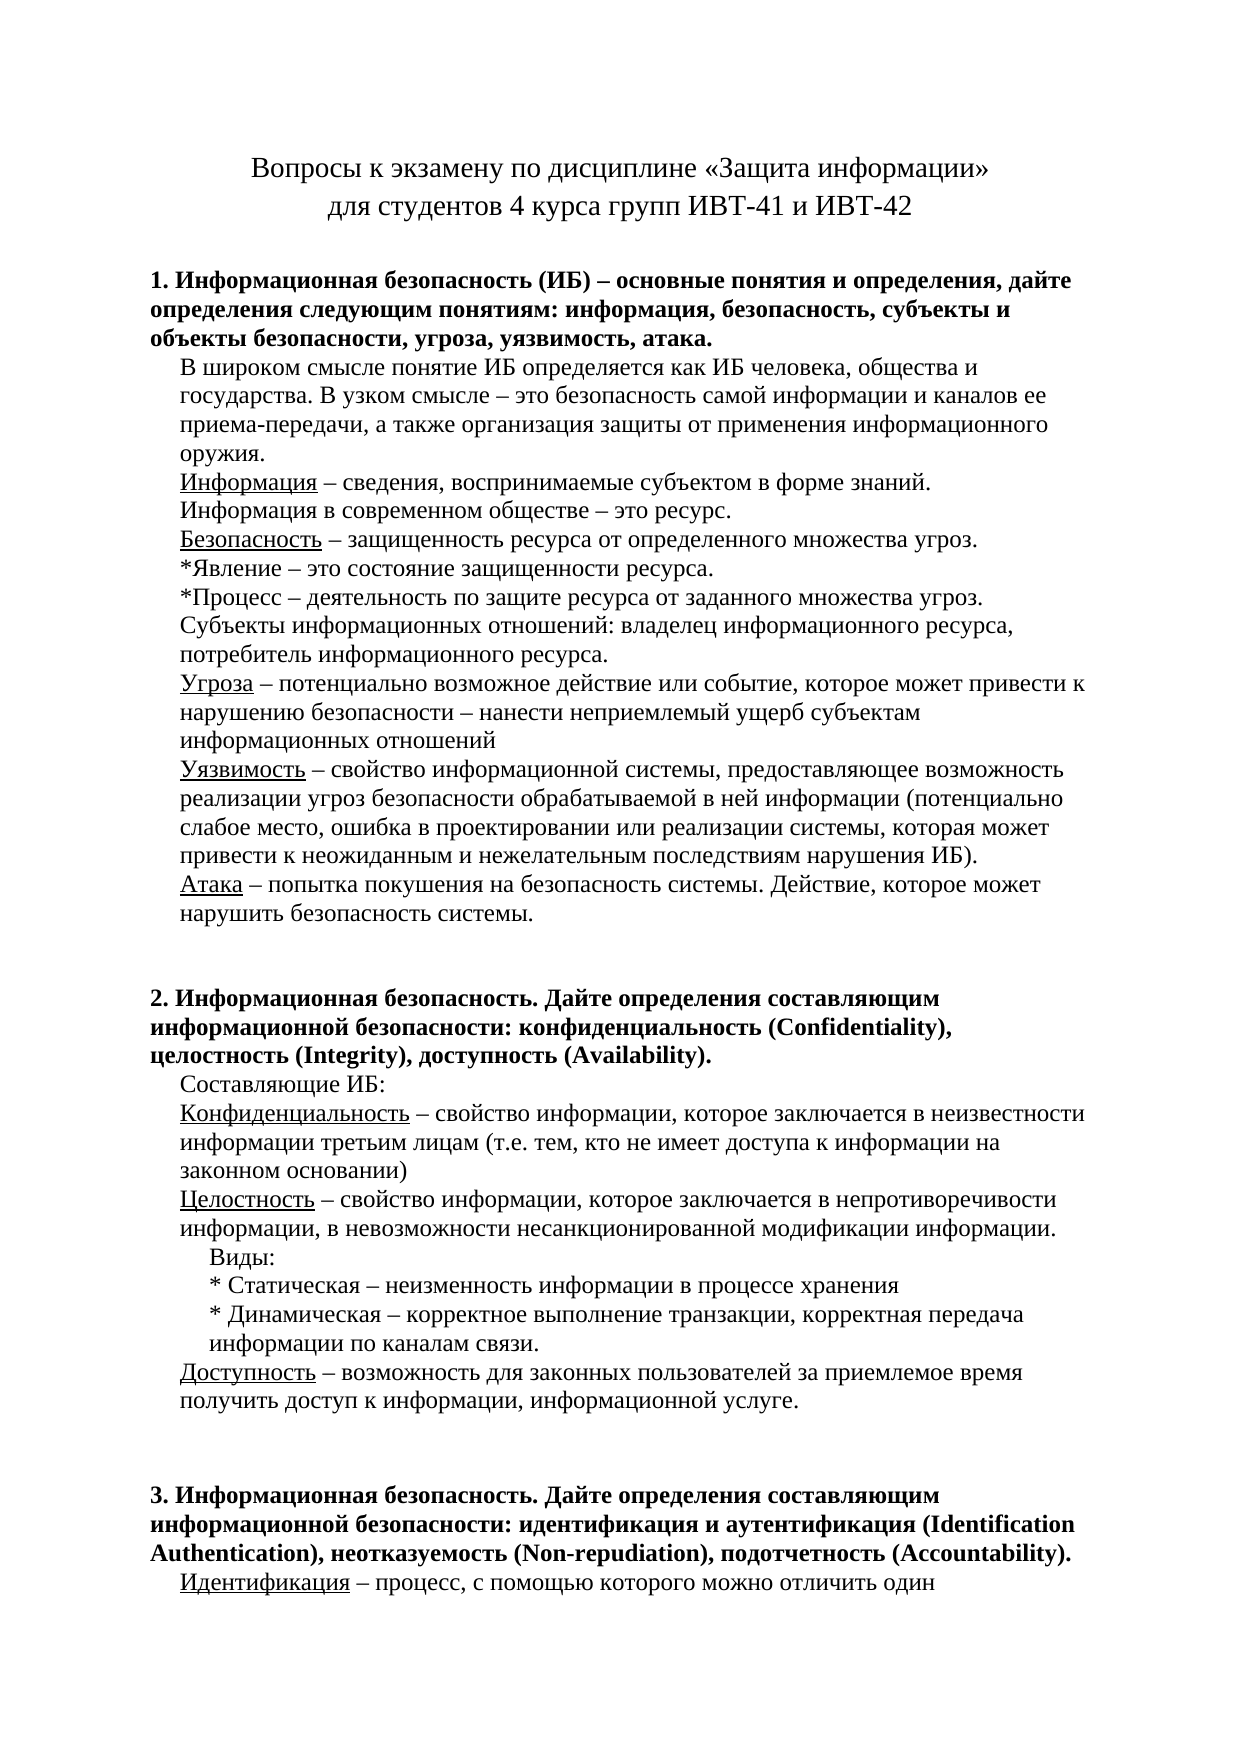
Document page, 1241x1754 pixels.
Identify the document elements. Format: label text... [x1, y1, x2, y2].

text Субъекты информационных отношений: владелец информационного ресурса, потребитель информационного ресурса. [179, 611, 1090, 668]
text Безопасность – защищенность ресурса от определенного множества угроз. [179, 524, 1090, 553]
text Составляющие ИБ: [179, 1069, 1090, 1098]
text Целостность – свойство информации, которое заключается в непротиворечивости информации, в невозможности несанкционированной модификации информации. [179, 1184, 1090, 1242]
text Конфиденциальность – свойство информации, которое заключается в неизвестности информации третьим лицам (т.е. тем, кто не имеет доступа к информации на законном основании) [179, 1098, 1090, 1184]
title 2. Информационная безопасность. Дайте определения составляющим информационной безопасности: конфиденциальность (Confidentiality), целостность (Integrity), доступность (Availability). [150, 983, 1090, 1069]
text Вопросы к экзамену по дисциплине «Защита информации» [150, 150, 1090, 183]
text Угроза – потенциально возможное действие или событие, которое может привести к нарушению безопасности – нанести неприемлемый ущерб субъектам информационных отношений [179, 668, 1090, 754]
text *Процесс – деятельность по защите ресурса от заданного множества угроз. [179, 582, 1090, 611]
text Информация – сведения, воспринимаемые субъектом в форме знаний. [179, 467, 1090, 496]
text для студентов 4 курса групп ИВТ-41 и ИВТ-42 [150, 188, 1090, 222]
text Доступность – возможность для законных пользователей за приемлемое время получить доступ к информации, информационной услуге. [179, 1357, 1090, 1414]
title 1. Информационная безопасность (ИБ) – основные понятия и определения, дайте определения следующим понятиям: информация, безопасность, субъекты и объекты безопасности, угроза, уязвимость, атака. [150, 266, 1090, 352]
text * Динамическая – корректное выполнение транзакции, корректная передача информации по каналам связи. [209, 1299, 1090, 1357]
text Идентификация – процесс, с помощью которого можно отличить один [179, 1567, 1090, 1595]
text *Явление – это состояние защищенности ресурса. [179, 553, 1090, 582]
title 3. Информационная безопасность. Дайте определения составляющим информационной безопасности: идентификация и аутентификация (Identification Authentication), неотказуемость (Non-repudiation), подотчетность (Accountability). [150, 1480, 1090, 1567]
text В широком смысле понятие ИБ определяется как ИБ человека, общества и государства. В узком смысле – это безопасность самой информации и каналов ее приема-передачи, а также организация защиты от применения информационного оружия. [179, 352, 1090, 467]
text Уязвимость – свойство информационной системы, предоставляющее возможность реализации угроз безопасности обрабатываемой в ней информации (потенциально слабое место, ошибка в проектировании или реализации системы, которая может привести к неожиданным и нежелательным последствиям нарушения ИБ). [179, 754, 1090, 869]
text Атака – попытка покушения на безопасность системы. Действие, которое может нарушить безопасность системы. [179, 869, 1090, 927]
text Информация в современном обществе – это ресурс. [179, 496, 1090, 524]
text Виды: [209, 1242, 1090, 1271]
text * Статическая – неизменность информации в процессе хранения [209, 1271, 1090, 1299]
